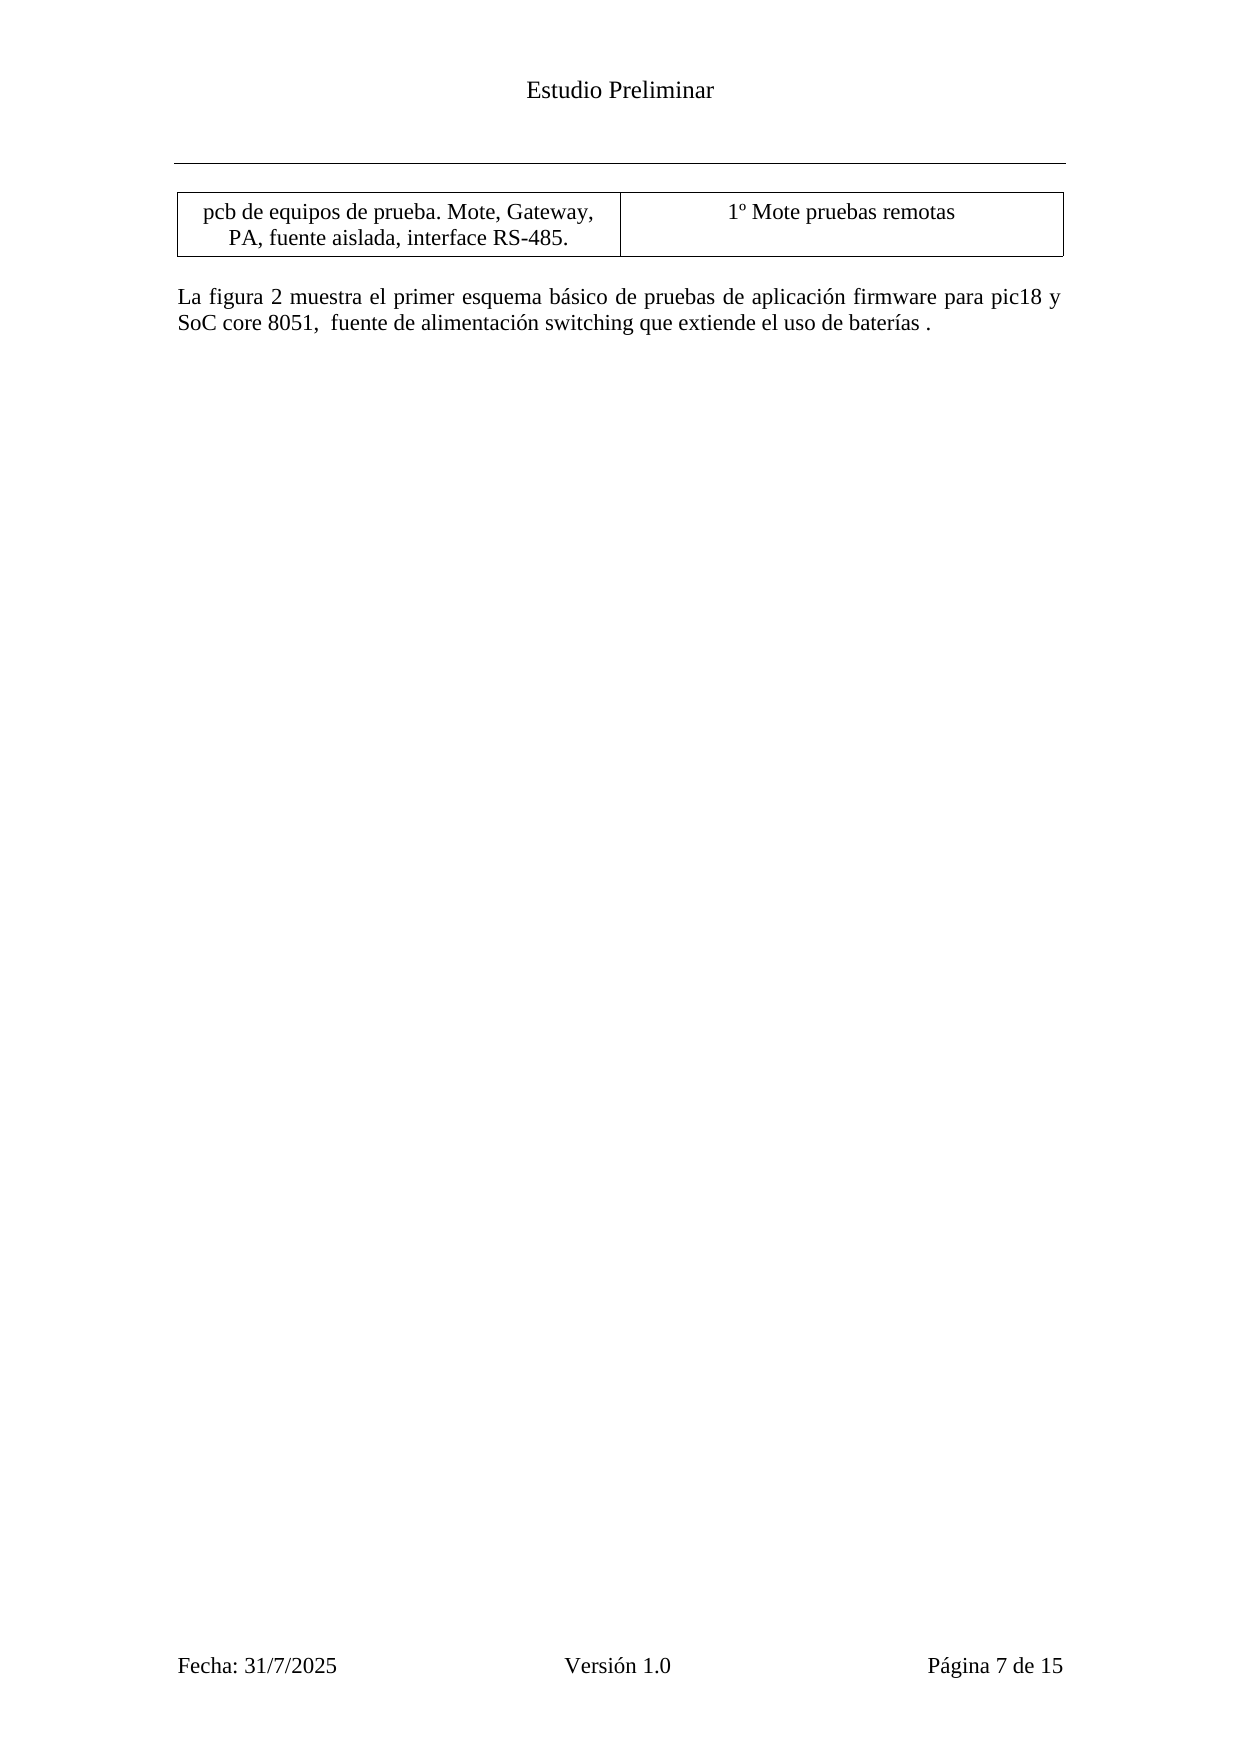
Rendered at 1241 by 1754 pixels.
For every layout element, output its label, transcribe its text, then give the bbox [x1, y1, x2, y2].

text La figura 2 muestra el primer esquema básico de pruebas de aplicación firmware para pic18 y SoC core 8051, fuente de alimentación switching que extiende el uso de baterías . [177, 283, 1063, 335]
table_cell 1º Mote pruebas remotas [621, 193, 1063, 256]
table_cell pcb de equipos de prueba. Mote, Gateway, PA, fuente aislada, interface RS-485. [178, 193, 620, 256]
